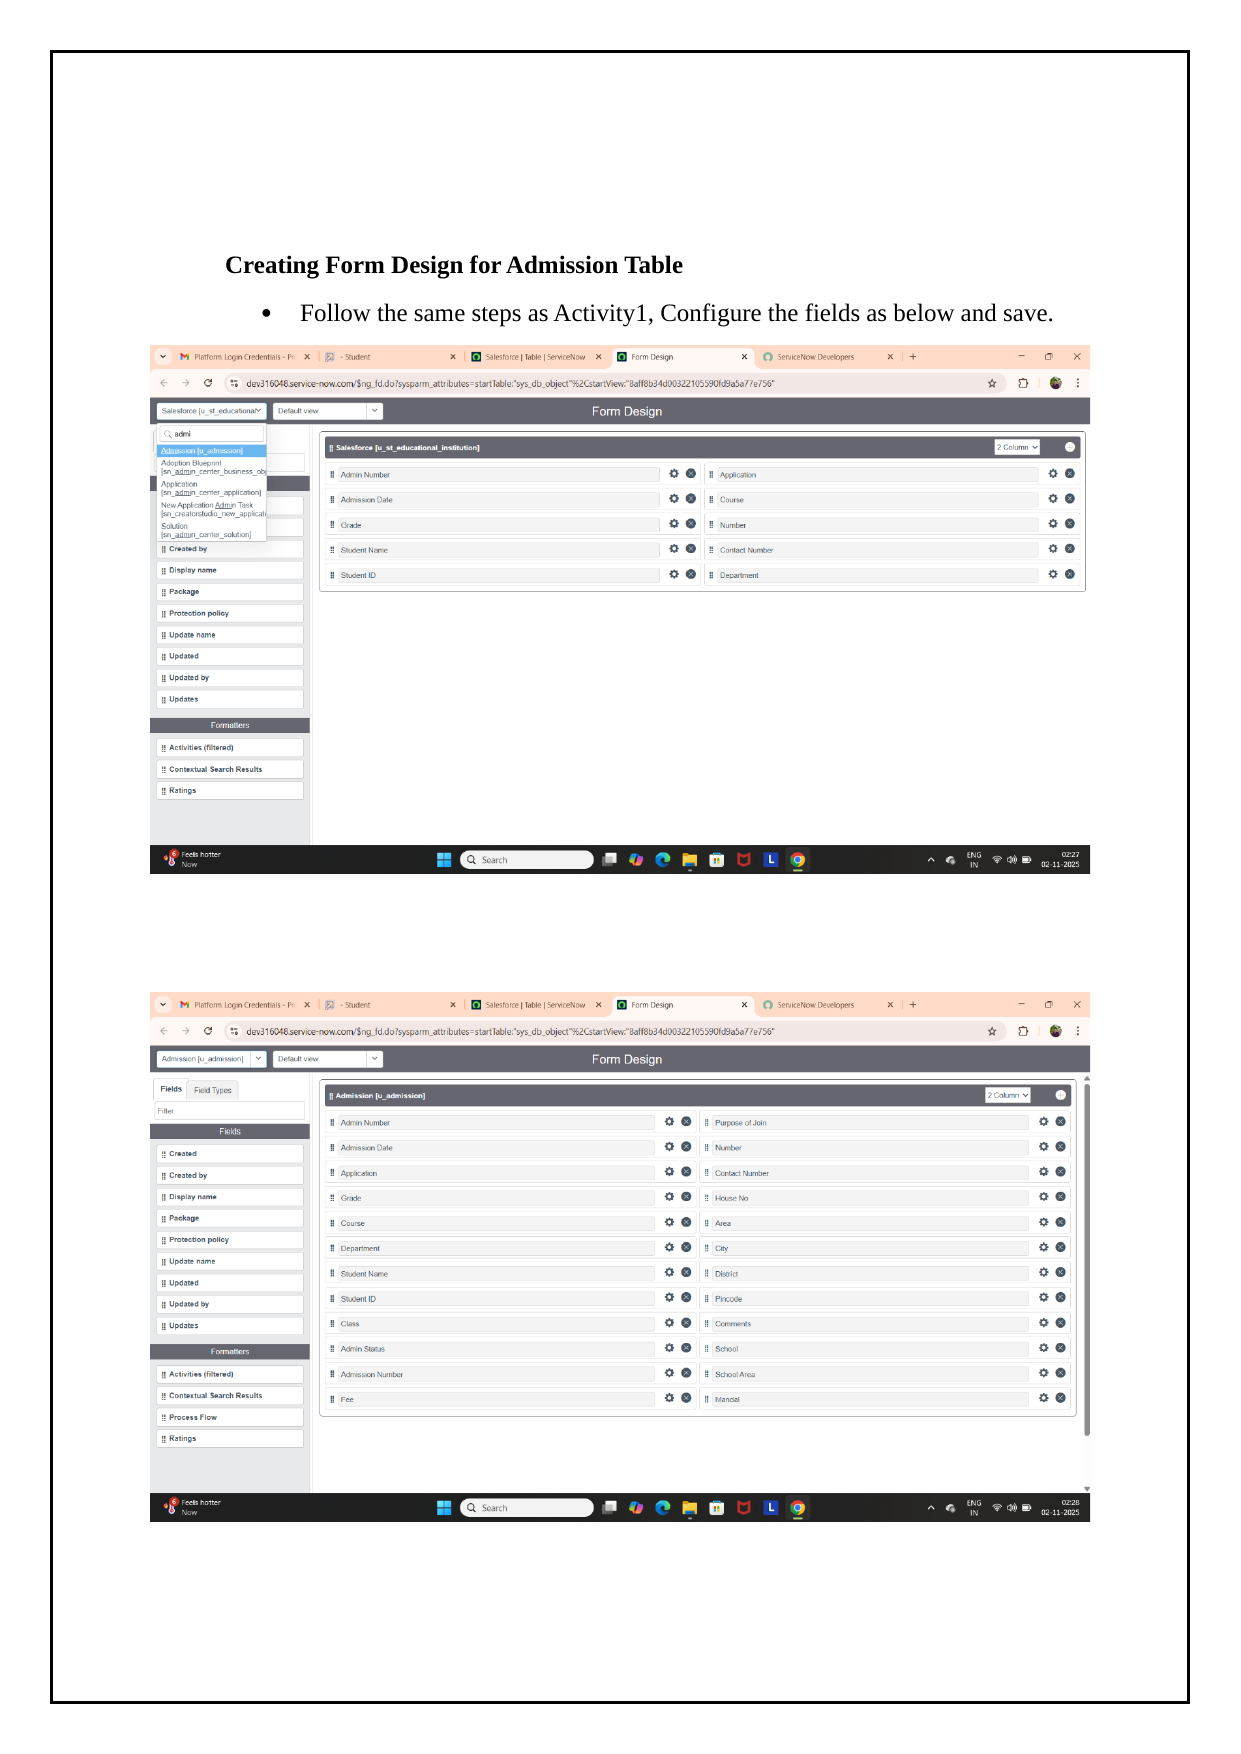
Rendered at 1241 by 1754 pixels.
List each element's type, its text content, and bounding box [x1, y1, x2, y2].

list Creating Form Design for Admission Table [187, 250, 1090, 279]
list Follow the same steps as Activity1, Configure the fields as below and save. [262, 298, 1090, 326]
